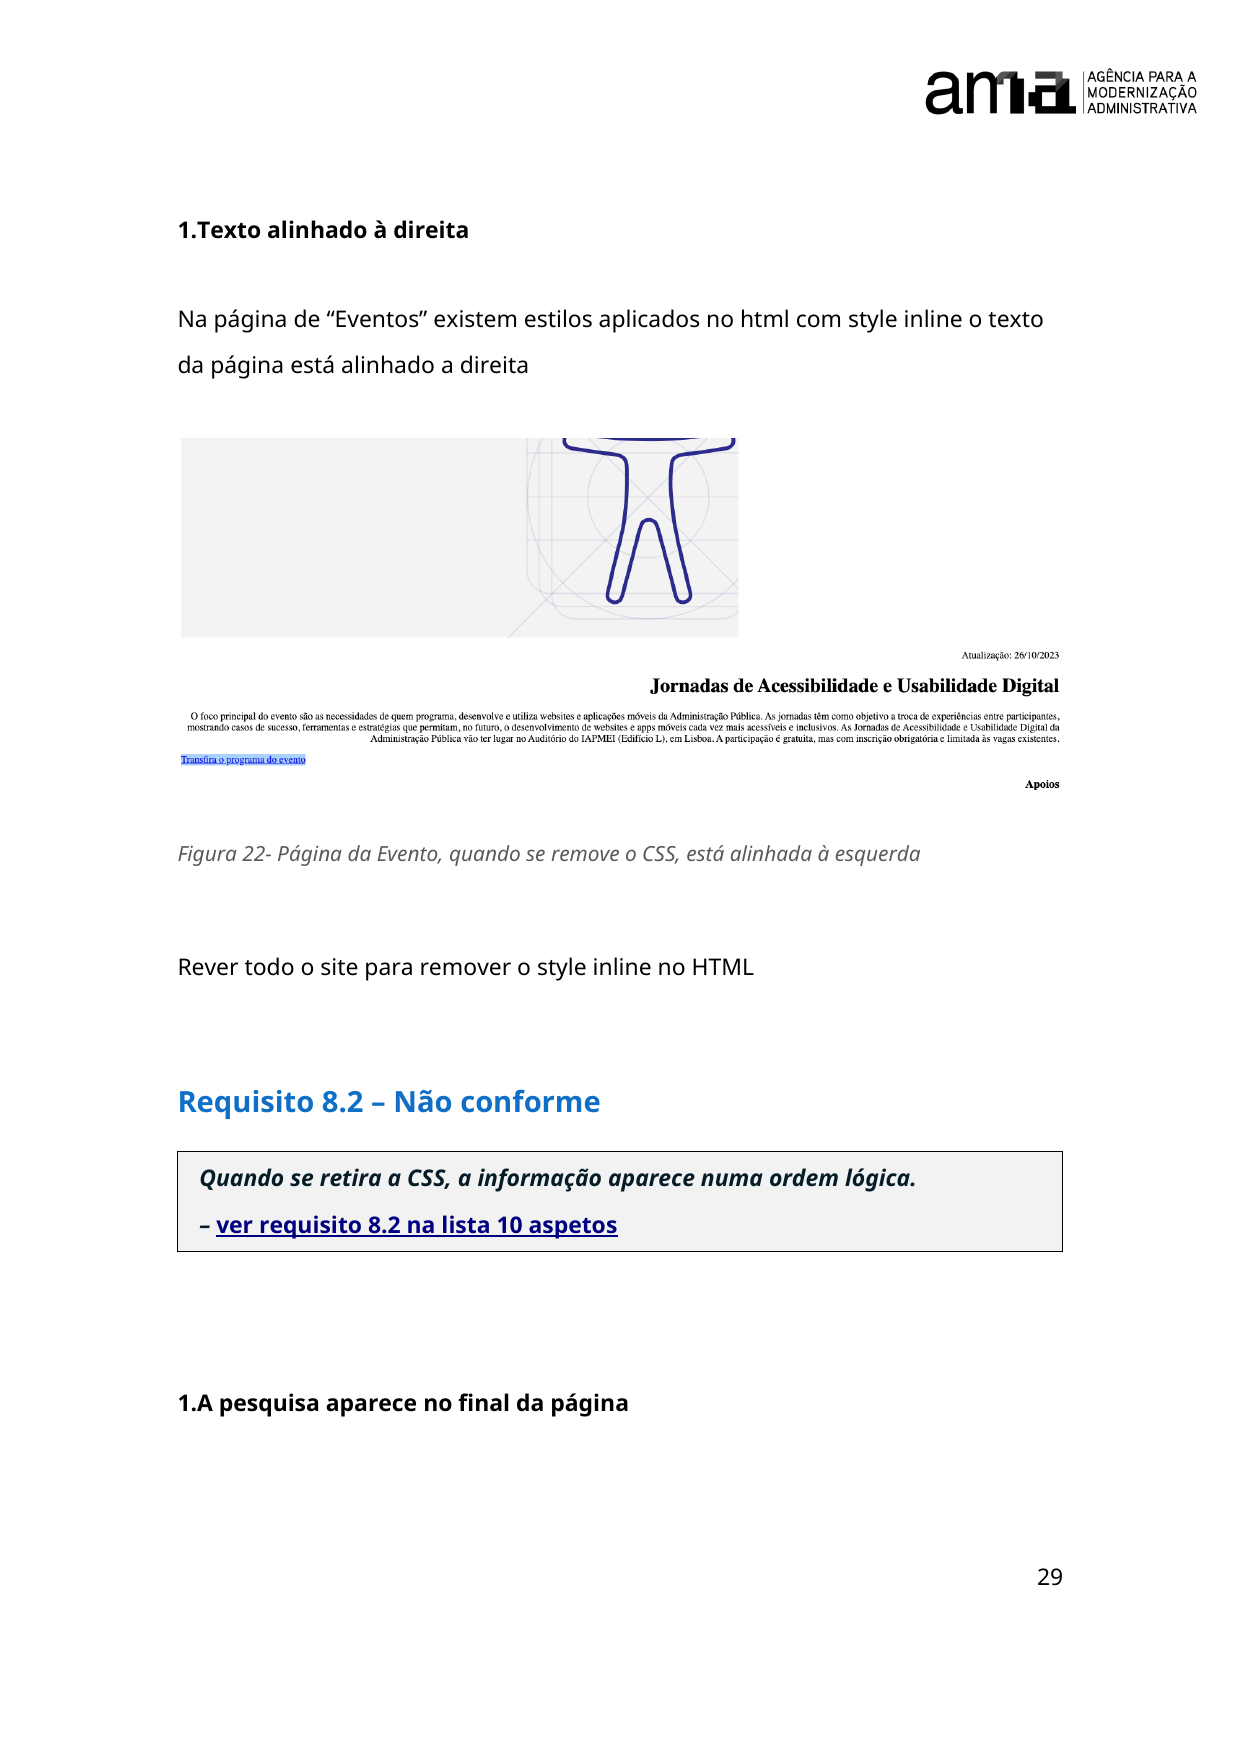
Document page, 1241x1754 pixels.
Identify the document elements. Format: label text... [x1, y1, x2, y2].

text Rever todo o site para remover o style inline no HTML [177, 951, 1063, 982]
text Figura 22- Página da Evento, quando se remove o CSS, está alinhada à esquerda [177, 839, 1063, 867]
text 1.A pesquisa aparece no final da página [177, 1387, 1063, 1418]
text 1.Texto alinhado à direita [177, 214, 1063, 245]
subtitle Requisito 8.2 – Não conforme [177, 1081, 1063, 1121]
text Na página de “Eventos” existem estilos aplicados no html com style inline o texto da página está alinhado a direita [177, 303, 1063, 381]
text Quando se retira a CSS, a informação aparece numa ordem lógica. – ver requisito 8.2 na lista 10 aspetos [178, 1152, 1062, 1251]
